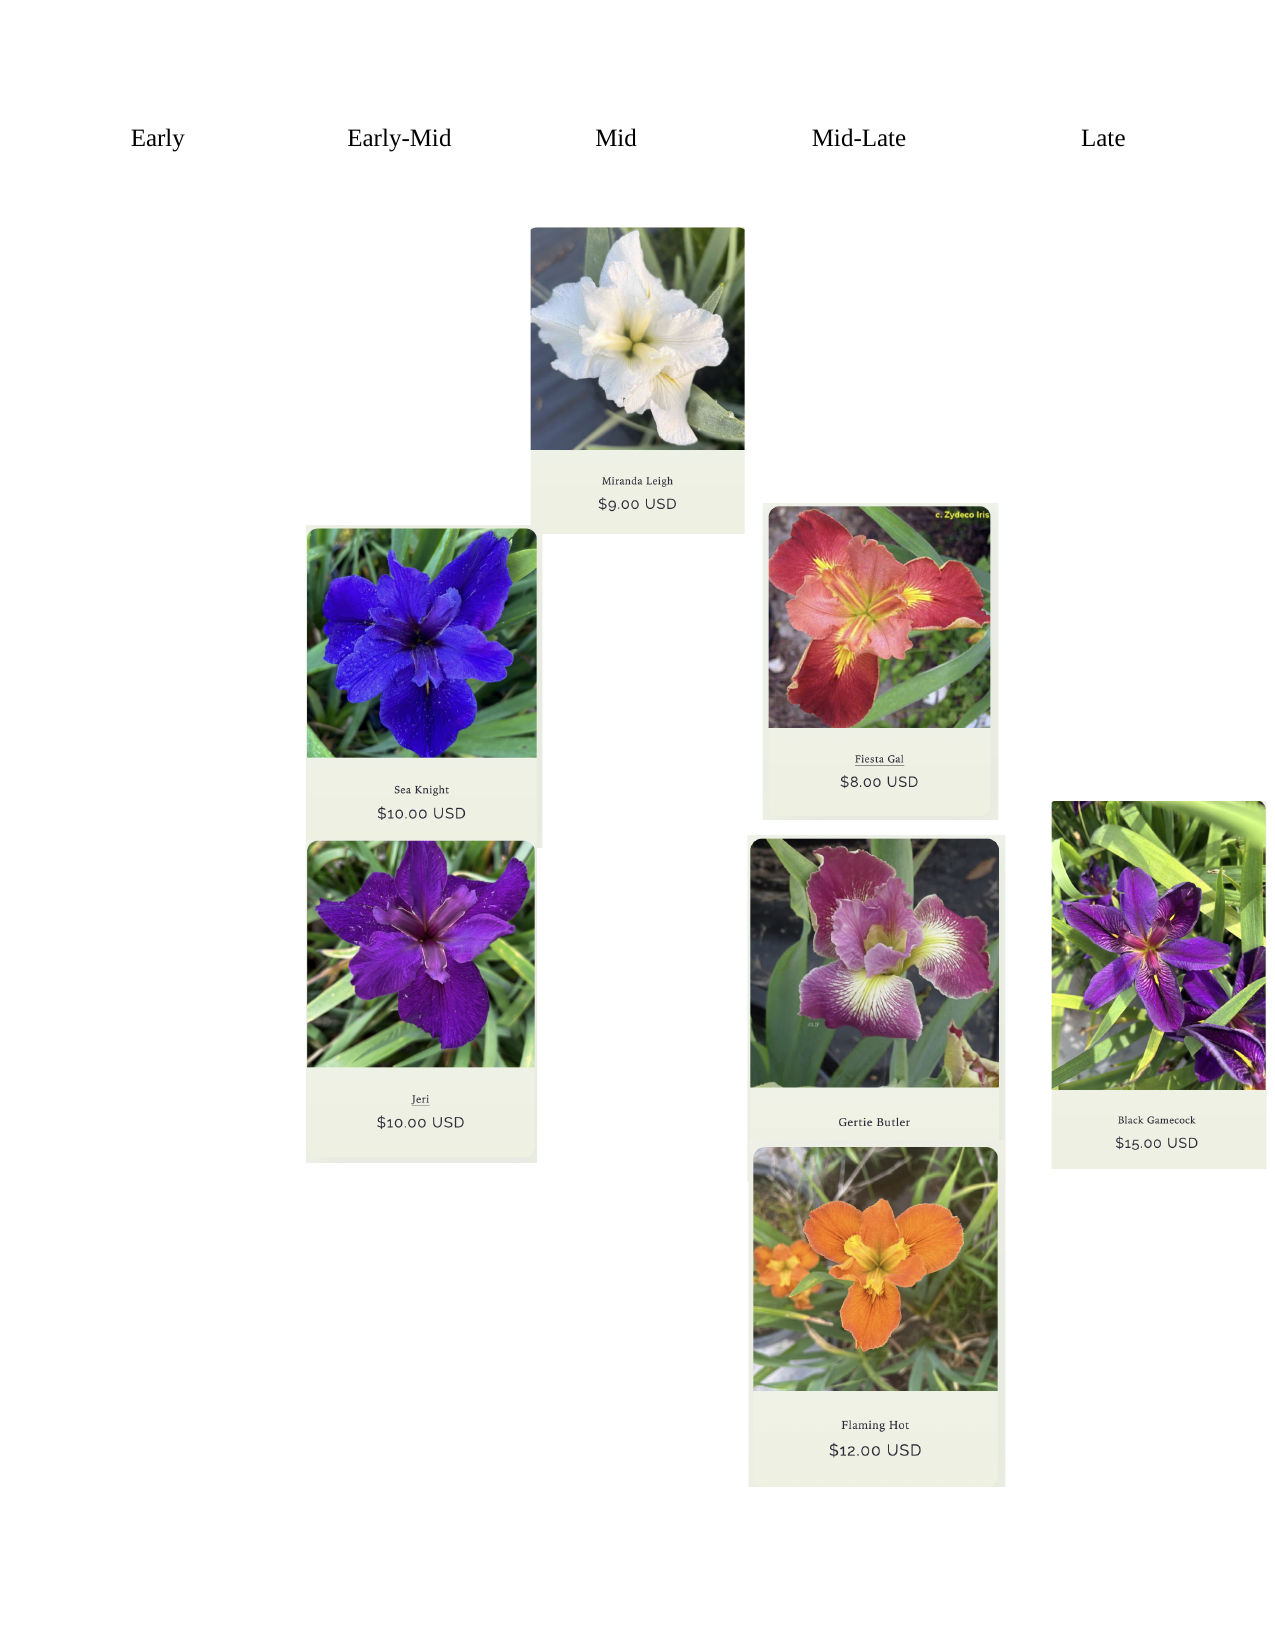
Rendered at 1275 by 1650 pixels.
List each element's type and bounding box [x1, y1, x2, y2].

picture [762, 503, 999, 820]
picture [1051, 801, 1267, 1169]
picture [305, 227, 745, 1163]
picture [747, 835, 1006, 1487]
